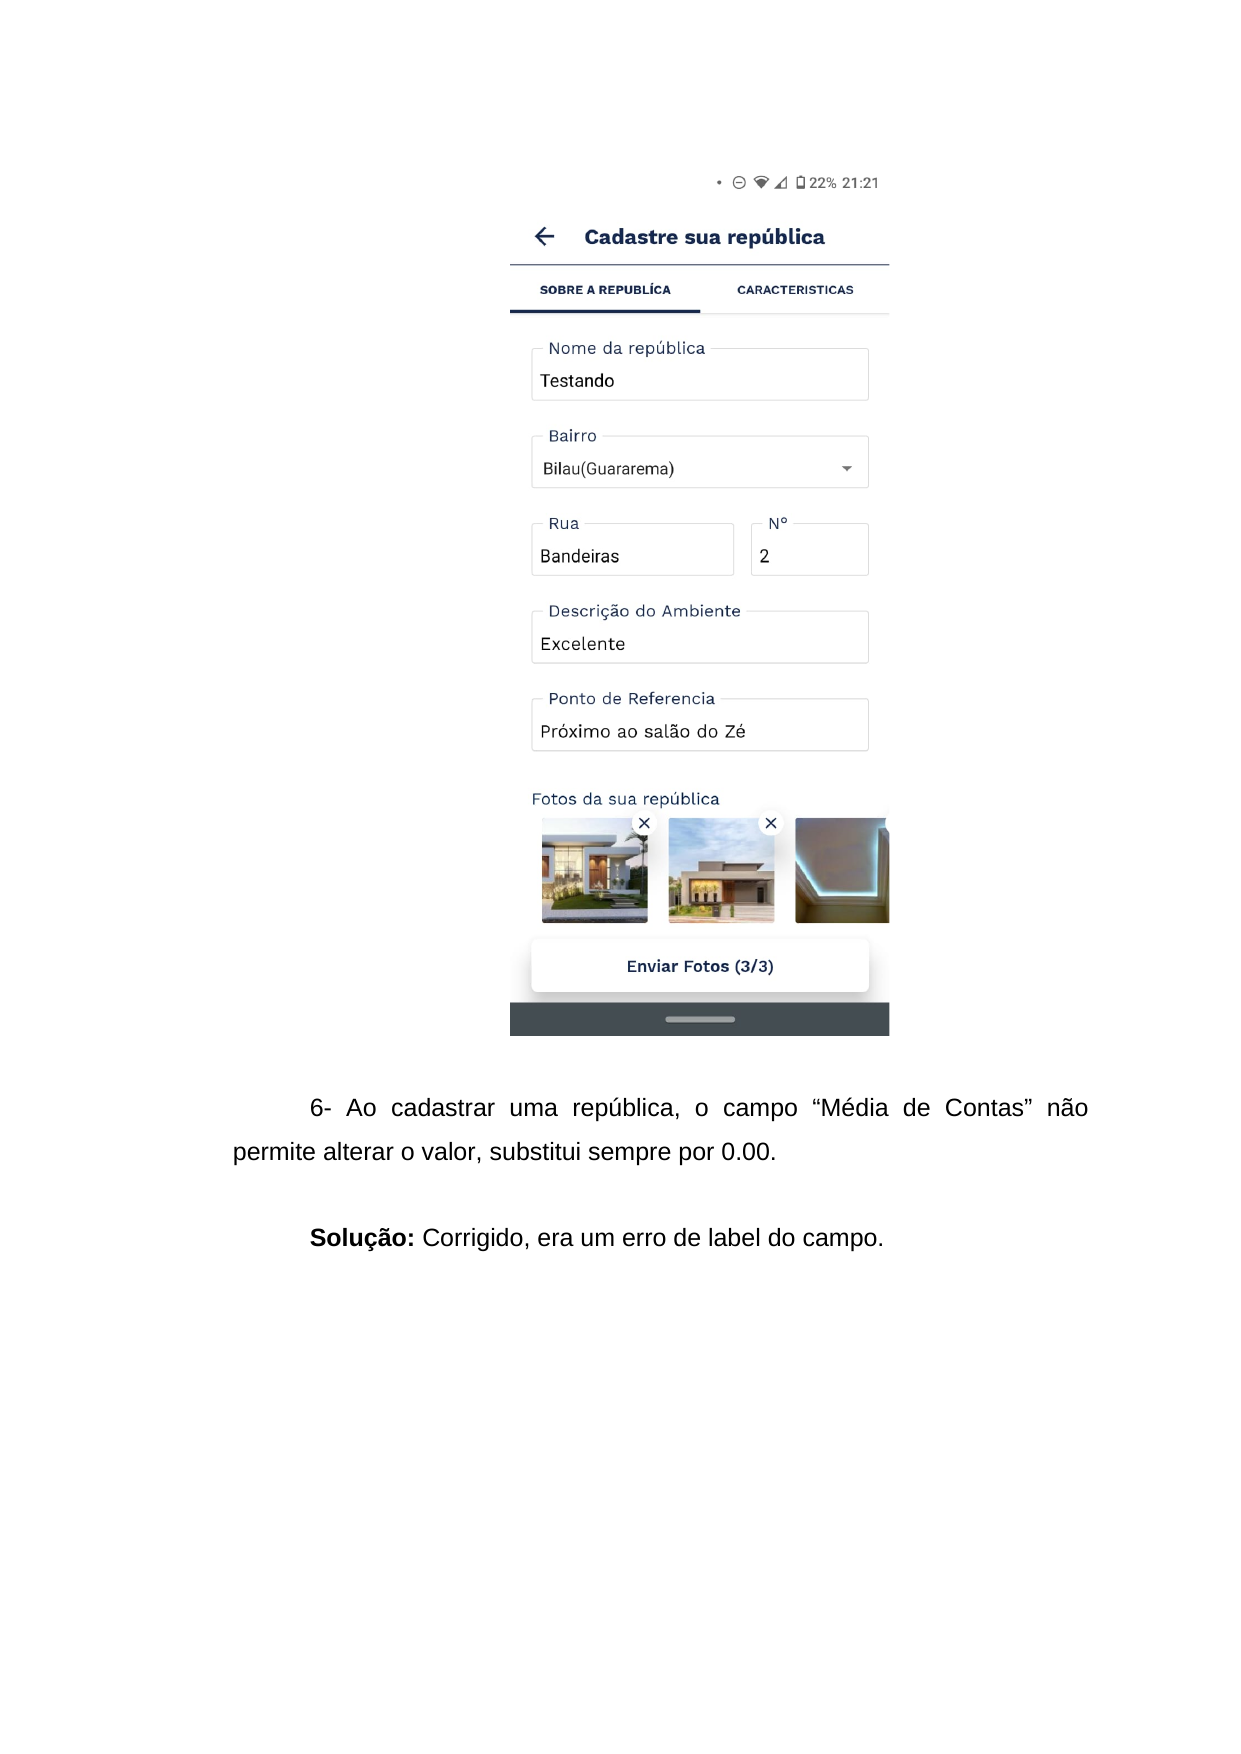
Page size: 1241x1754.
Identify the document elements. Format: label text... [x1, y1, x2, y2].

text Solução: Corrigido, era um erro de label do campo. [233, 1223, 1090, 1251]
picture [510, 150, 890, 1036]
text 6- Ao cadastrar uma república, o campo “Média de Contas” não permite alterar o valor, substitui sempre por 0.00. [233, 1093, 1090, 1165]
